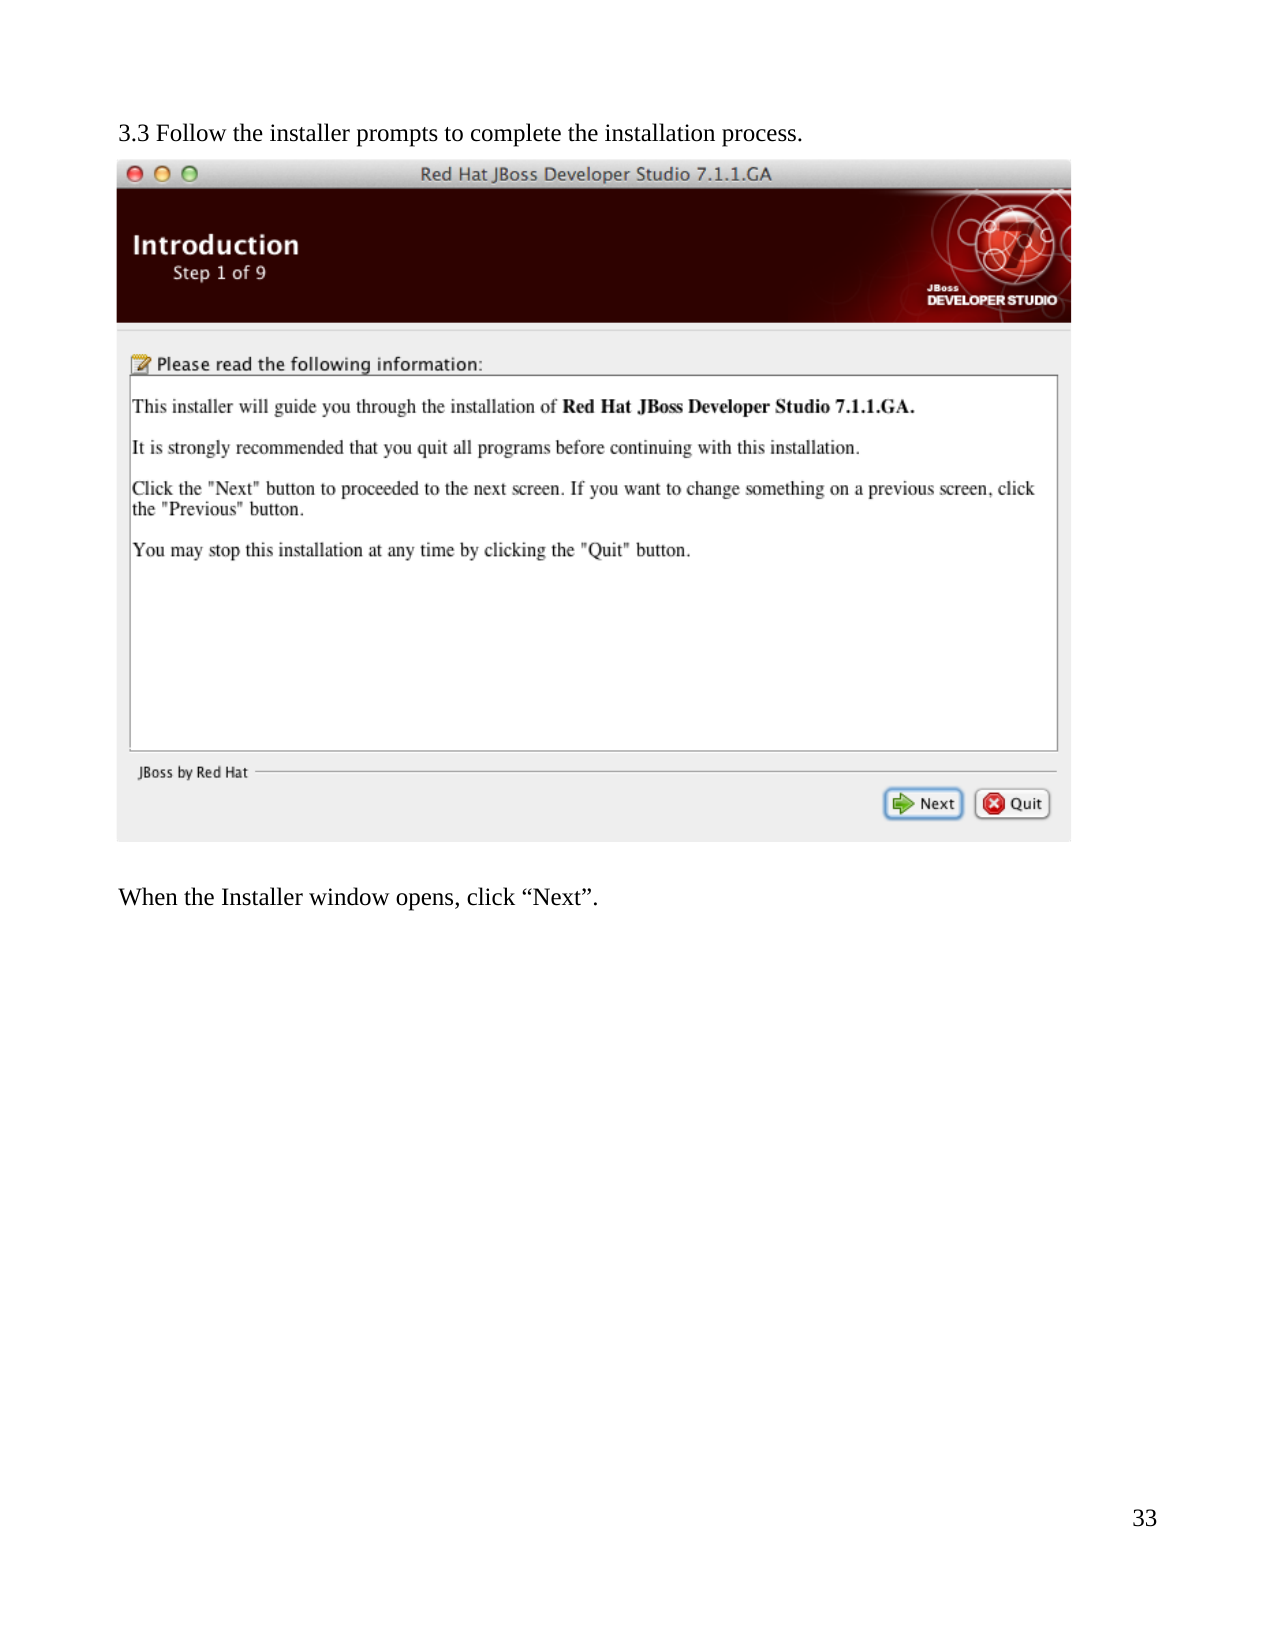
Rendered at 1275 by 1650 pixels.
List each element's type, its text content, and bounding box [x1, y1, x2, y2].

text When the Installer window opens, click “Next”. [118, 882, 1157, 911]
picture [116, 159, 1072, 842]
text 3.3 Follow the installer prompts to complete the installation process. [118, 118, 1157, 147]
